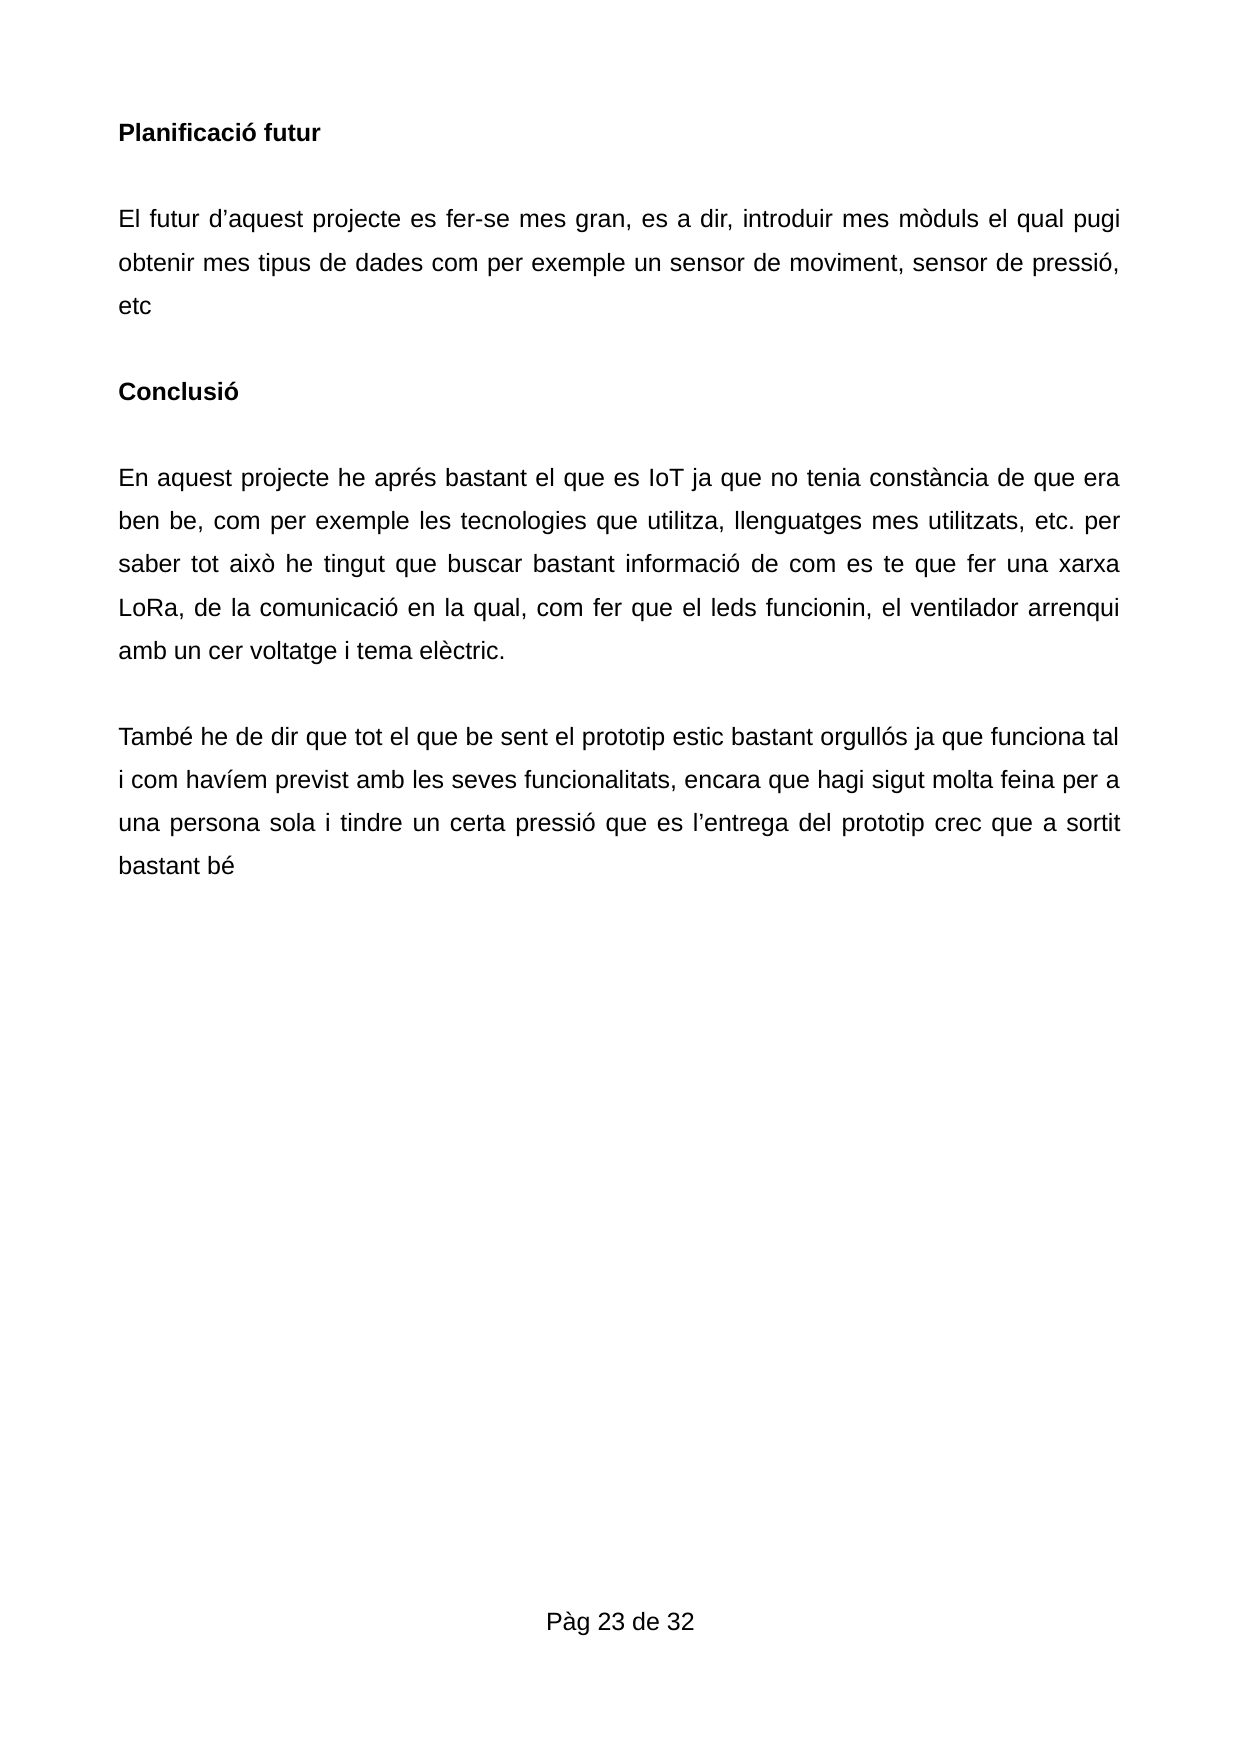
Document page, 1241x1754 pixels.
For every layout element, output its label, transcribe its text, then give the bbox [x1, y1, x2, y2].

text També he de dir que tot el que be sent el prototip estic bastant orgullós ja que funciona tal i com havíem previst amb les seves funcionalitats, encara que hagi sigut molta feina per a una persona sola i tindre un certa pressió que es l’entrega del prototip crec que a sortit bastant bé [118, 722, 1122, 880]
subtitle Planificació futur [118, 118, 1122, 147]
text En aquest projecte he aprés bastant el que es IoT ja que no tenia constància de que era ben be, com per exemple les tecnologies que utilitza, llenguatges mes utilitzats, etc. per saber tot això he tingut que buscar bastant informació de com es te que fer una xarxa LoRa, de la comunicació en la qual, com fer que el leds funcionin, el ventilador arrenqui amb un cer voltatge i tema elèctric. [118, 463, 1122, 664]
subtitle Conclusió [118, 377, 1122, 406]
text El futur d’aquest projecte es fer-se mes gran, es a dir, introduir mes mòduls el qual pugi obtenir mes tipus de dades com per exemple un sensor de moviment, sensor de pressió, etc [118, 204, 1122, 319]
